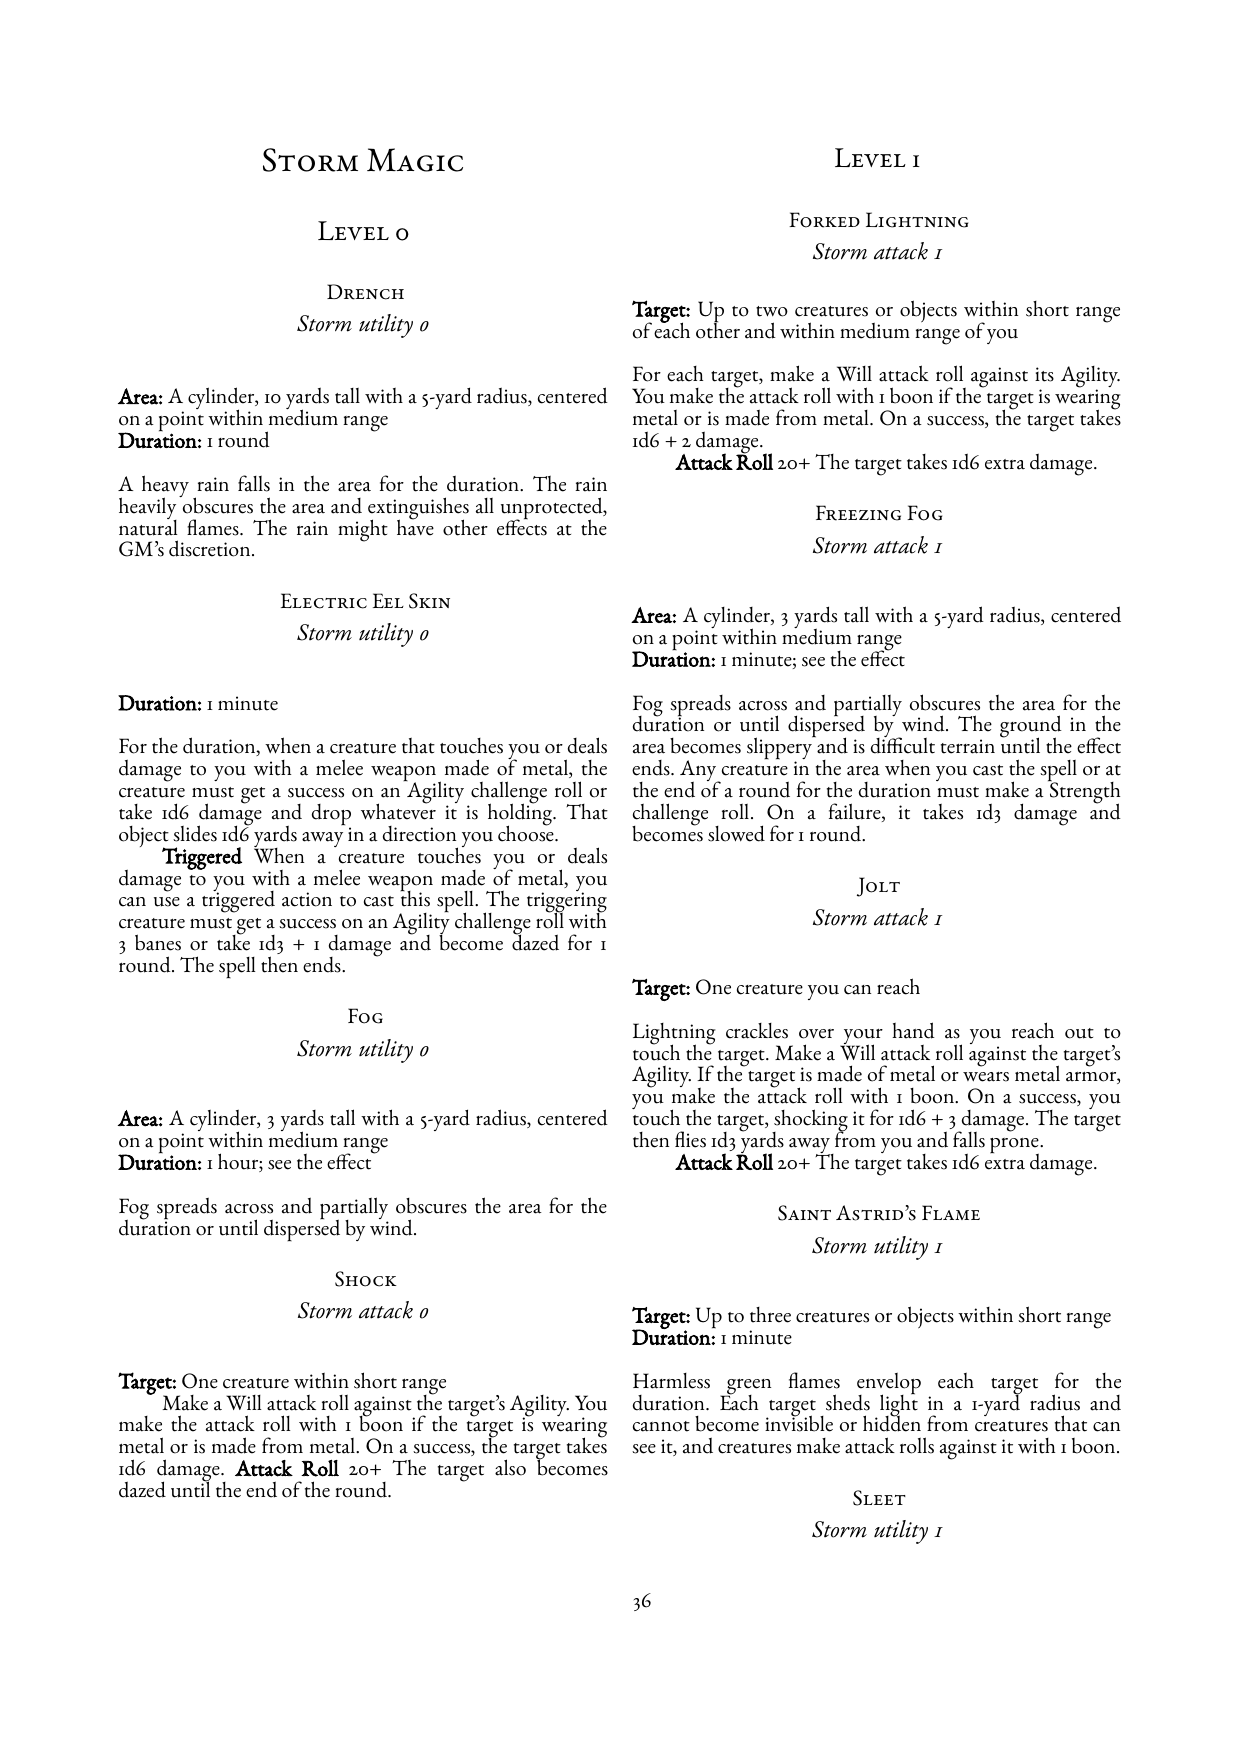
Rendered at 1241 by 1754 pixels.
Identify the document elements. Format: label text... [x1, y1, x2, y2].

subtitle Forked Lightning [632, 211, 1122, 233]
subtitle Level 0 [118, 220, 608, 248]
text For each target, make a Will attack roll against its Agility. You make the attack roll with 1 boon if the target is wearing metal or is made from metal. On a success, the target takes 1d6 + 2 damage. [632, 356, 1122, 454]
subtitle Storm Magic [118, 148, 608, 182]
list Duration: 1 round [118, 432, 608, 454]
subtitle Freezing Fog [632, 505, 1122, 527]
subtitle Level 1 [632, 148, 1122, 176]
list Target: One creature within short range [118, 1355, 608, 1394]
list Area: A cylinder, 10 yards tall with a 5-yard radius, centered on a point within medium range [118, 368, 608, 432]
subtitle Storm attack 1 [632, 908, 1122, 932]
list Duration: 1 hour; see the effect [118, 1154, 608, 1176]
subtitle Storm attack 1 [632, 536, 1122, 560]
subtitle Storm attack 1 [632, 242, 1122, 266]
subtitle Saint Astrid’s Flame [632, 1205, 1122, 1227]
subtitle Fog [118, 1008, 608, 1030]
text Attack Roll 20+ The target takes 1d6 extra damage. [632, 1154, 1122, 1176]
list Target: One creature you can reach [632, 962, 1122, 1001]
text Triggered When a creature touches you or deals damage to you with a melee weapon made of metal, you can use a triggered action to cast this spell. The triggering creature must get a success on an Agility challenge roll with 3 banes or take 1d3 + 1 damage and become dazed for 1 round. The spell then ends. [118, 848, 608, 979]
text Make a Will attack roll against the target’s Agility. You make the attack roll with 1 boon if the target is wearing metal or is made from metal. On a success, the target takes 1d6 damage. Attack Roll 20+ The target also becomes dazed until the end of the round. [118, 1394, 608, 1504]
subtitle Drench [118, 284, 608, 306]
subtitle Storm attack 0 [118, 1302, 608, 1326]
subtitle Shock [118, 1271, 608, 1293]
list Area: A cylinder, 3 yards tall with a 5-yard radius, centered on a point within medium range [632, 590, 1122, 651]
text Attack Roll 20+ The target takes 1d6 extra damage. [632, 454, 1122, 476]
text Lightning crackles over your hand as you reach out to touch the target. Make a Will attack roll against the target’s Agility. If the target is made of metal or wears metal armor, you make the attack roll with 1 boon. On a success, you touch the target, shocking it for 1d6 + 3 damage. The target then flies 1d3 yards away from you and falls prone. [632, 1013, 1122, 1154]
subtitle Storm utility 1 [632, 1236, 1122, 1260]
text For the duration, when a creature that touches you or deals damage to you with a melee weapon made of metal, the creature must get a success on an Agility challenge roll or take 1d6 damage and drop whatever it is holding. That object slides 1d6 yards away in a direction you choose. [118, 728, 608, 848]
text Harmless green flames envelop each target for the duration. Each target sheds light in a 1-yard radius and cannot become invisible or hidden from creatures that can see it, and creatures make attack rolls against it with 1 boon. [632, 1363, 1122, 1460]
list Target: Up to two creatures or objects within short range of each other and within medium range of you [632, 296, 1122, 344]
list Target: Up to three creatures or objects within short range [632, 1290, 1122, 1329]
subtitle Storm utility 0 [118, 623, 608, 647]
subtitle Jolt [632, 877, 1122, 899]
text Fog spreads across and partially obscures the area for the duration or until dispersed by wind. [118, 1188, 608, 1241]
list Area: A cylinder, 3 yards tall with a 5-yard radius, centered on a point within medium range [118, 1093, 608, 1154]
subtitle Storm utility 1 [632, 1520, 1122, 1544]
subtitle Sleet [632, 1489, 1122, 1511]
subtitle Electric Eel Skin [118, 593, 608, 614]
list Duration: 1 minute; see the effect [632, 651, 1122, 673]
text Fog spreads across and partially obscures the area for the duration or until dispersed by wind. The ground in the area becomes slippery and is difficult terrain until the effect ends. Any creature in the area when you cast the spell or at the end of a round for the duration must make a Strength challenge roll. On a failure, it takes 1d3 damage and becomes slowed for 1 round. [632, 684, 1122, 848]
list Duration: 1 minute [118, 677, 608, 716]
text A heavy rain falls in the area for the duration. The rain heavily obscures the area and extinguishes all unprotected, natural flames. The rain might have other effects at the GM’s discretion. [118, 466, 608, 563]
subtitle Storm utility 0 [118, 1039, 608, 1063]
subtitle Storm utility 0 [118, 314, 608, 339]
list Duration: 1 minute [632, 1329, 1122, 1351]
